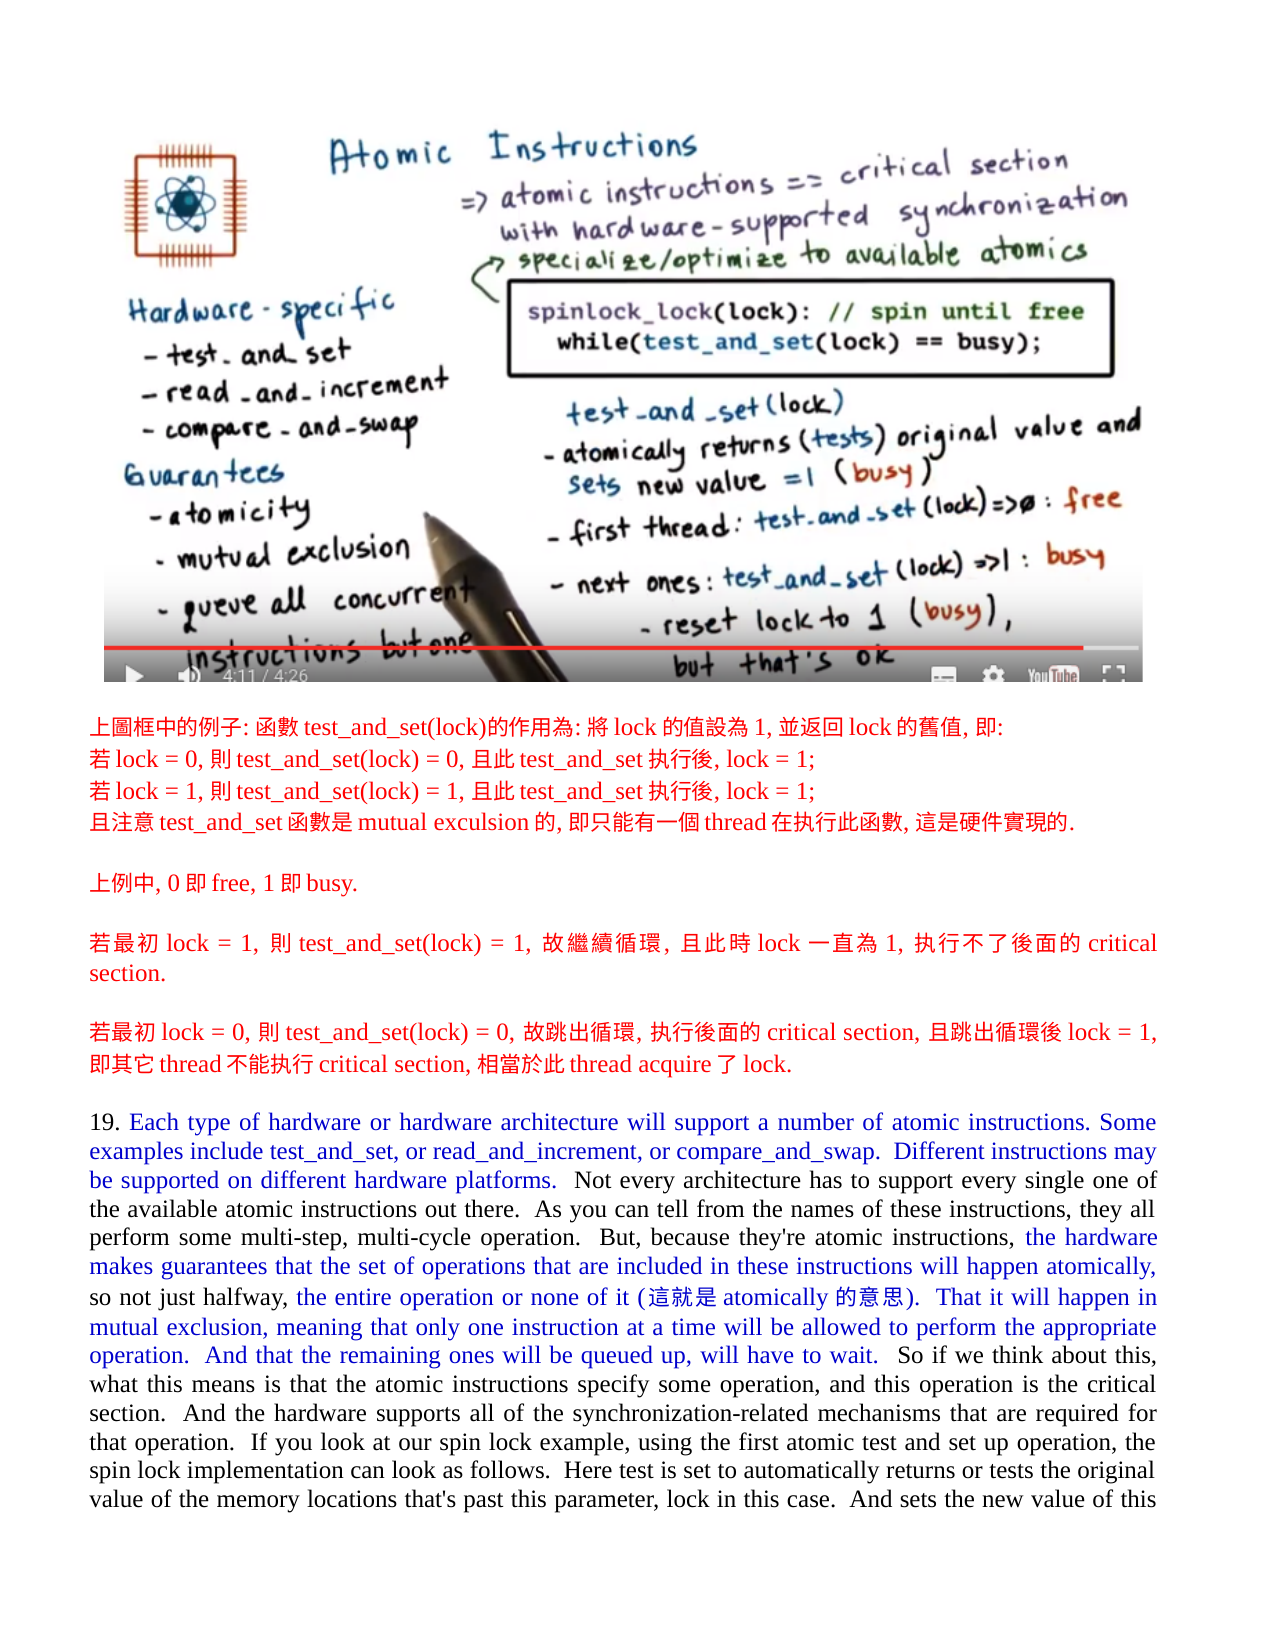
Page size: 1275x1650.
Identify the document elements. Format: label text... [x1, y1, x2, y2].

text 上例中, 0即free, 1即busy. [89, 866, 1158, 897]
text 若最初lock = 1, 則test_and_set(lock) = 1, 故繼續循環, 且此時lock一直為1, 执行不了後面的critical section. [89, 926, 1158, 987]
text 上圖框中的例子: 函數test_and_set(lock)的作用為: 將lock的值設為1, 並返回lock的舊值, 即: [89, 710, 1158, 742]
picture [104, 118, 1143, 682]
text 19. Each type of hardware or hardware architecture will support a number of atomic instructions. Some examples include test_and_set, or read_and_increment, or compare_and_swap. Different instructions may be supported on different hardware platforms. Not every architecture has to support every single one of the available atomic instructions out there. As you can tell from the names of these instructions, they all perform some multi-step, multi-cycle operation. But, because they're atomic instructions, the hardware makes guarantees that the set of operations that are included in these instructions will happen atomically, so not just halfway, the entire operation or none of it (這就是atomically的意思). That it will happen in mutual exclusion, meaning that only one instruction at a time will be allowed to perform the appropriate operation. And that the remaining ones will be queued up, will have to wait. So if we think about this, what this means is that the atomic instructions specify some operation, and this operation is the critical section. And the hardware supports all of the synchronization-related mechanisms that are required for that operation. If you look at our spin lock example, using the first atomic test and set up operation, the spin lock implementation can look as follows. Here test is set to automatically returns or tests the original value of the memory locations that's past this parameter, lock in this case. And sets the new value of this [89, 1107, 1158, 1513]
text 若lock = 0, 則test_and_set(lock) = 0, 且此test_and_set执行後, lock = 1; [89, 742, 1158, 774]
text 若最初lock = 0, 則test_and_set(lock) = 0, 故跳出循環, 执行後面的critical section, 且跳出循環後lock = 1, 即其它thread不能执行critical section, 相當於此thread acquire了lock. [89, 1015, 1158, 1079]
text 若lock = 1, 則test_and_set(lock) = 1, 且此test_and_set执行後, lock = 1; [89, 774, 1158, 805]
text 且注意test_and_set函數是mutual exculsion的, 即只能有一個thread在执行此函數, 這是硬件實現的. [89, 805, 1158, 837]
